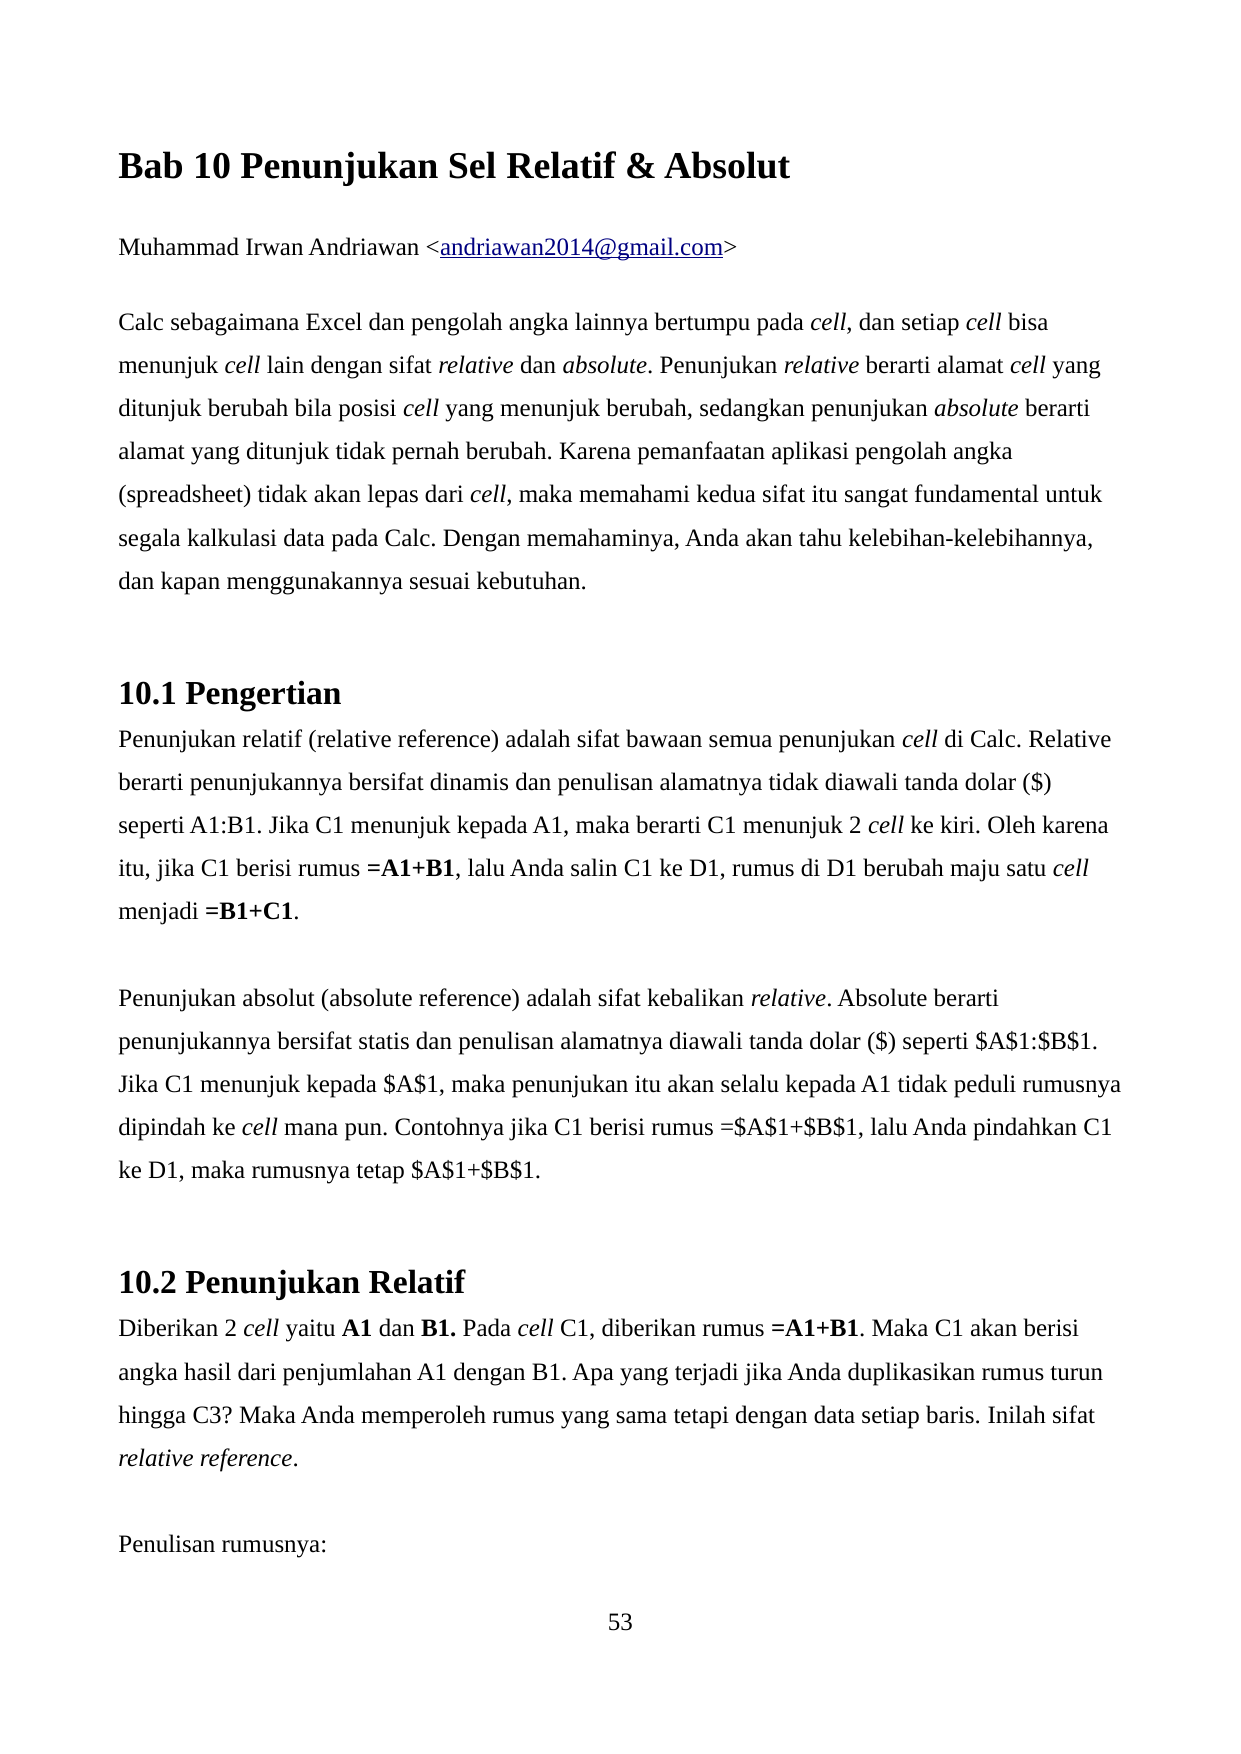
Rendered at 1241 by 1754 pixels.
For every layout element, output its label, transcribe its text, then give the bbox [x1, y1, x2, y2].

text Penulisan rumusnya: [118, 1529, 1122, 1558]
text Calc sebagaimana Excel dan pengolah angka lainnya bertumpu pada cell, dan setiap cell bisa menunjuk cell lain dengan sifat relative dan absolute. Penunjukan relative berarti alamat cell yang ditunjuk berubah bila posisi cell yang menunjuk berubah, sedangkan penunjukan absolute berarti alamat yang ditunjuk tidak pernah berubah. Karena pemanfaatan aplikasi pengolah angka (spreadsheet) tidak akan lepas dari cell, maka memahami kedua sifat itu sangat fundamental untuk segala kalkulasi data pada Calc. Dengan memahaminya, Anda akan tahu kelebihan-kelebihannya, dan kapan menggunakannya sesuai kebutuhan. [118, 307, 1122, 594]
text Diberikan 2 cell yaitu A1 dan B1. Pada cell C1, diberikan rumus =A1+B1. Maka C1 akan berisi angka hasil dari penjumlahan A1 dengan B1. Apa yang terjadi jika Anda duplikasikan rumus turun hingga C3? Maka Anda memperoleh rumus yang sama tetapi dengan data setiap baris. Inilah sifat relative reference. [118, 1313, 1122, 1472]
text Muhammad Irwan Andriawan <andriawan2014@gmail.com> [118, 232, 1122, 260]
subtitle Bab 10 Penunjukan Sel Relatif & Absolut [118, 143, 1122, 187]
text Penunjukan absolut (absolute reference) adalah sifat kebalikan relative. Absolute berarti penunjukannya bersifat statis dan penulisan alamatnya diawali tanda dolar ($) seperti $A$1:$B$1. Jika C1 menunjuk kepada $A$1, maka penunjukan itu akan selalu kepada A1 tidak peduli rumusnya dipindah ke cell mana pun. Contohnya jika C1 berisi rumus =$A$1+$B$1, lalu Anda pindahkan C1 ke D1, maka rumusnya tetap $A$1+$B$1. [118, 983, 1122, 1184]
subtitle 10.1 Pengertian [118, 673, 1122, 711]
text Penunjukan relatif (relative reference) adalah sifat bawaan semua penunjukan cell di Calc. Relative berarti penunjukannya bersifat dinamis dan penulisan alamatnya tidak diawali tanda dolar ($) seperti A1:B1. Jika C1 menunjuk kepada A1, maka berarti C1 menunjuk 2 cell ke kiri. Oleh karena itu, jika C1 berisi rumus =A1+B1, lalu Anda salin C1 ke D1, rumus di D1 berubah maju satu cell menjadi =B1+C1. [118, 724, 1122, 925]
subtitle 10.2 Penunjukan Relatif [118, 1262, 1122, 1301]
